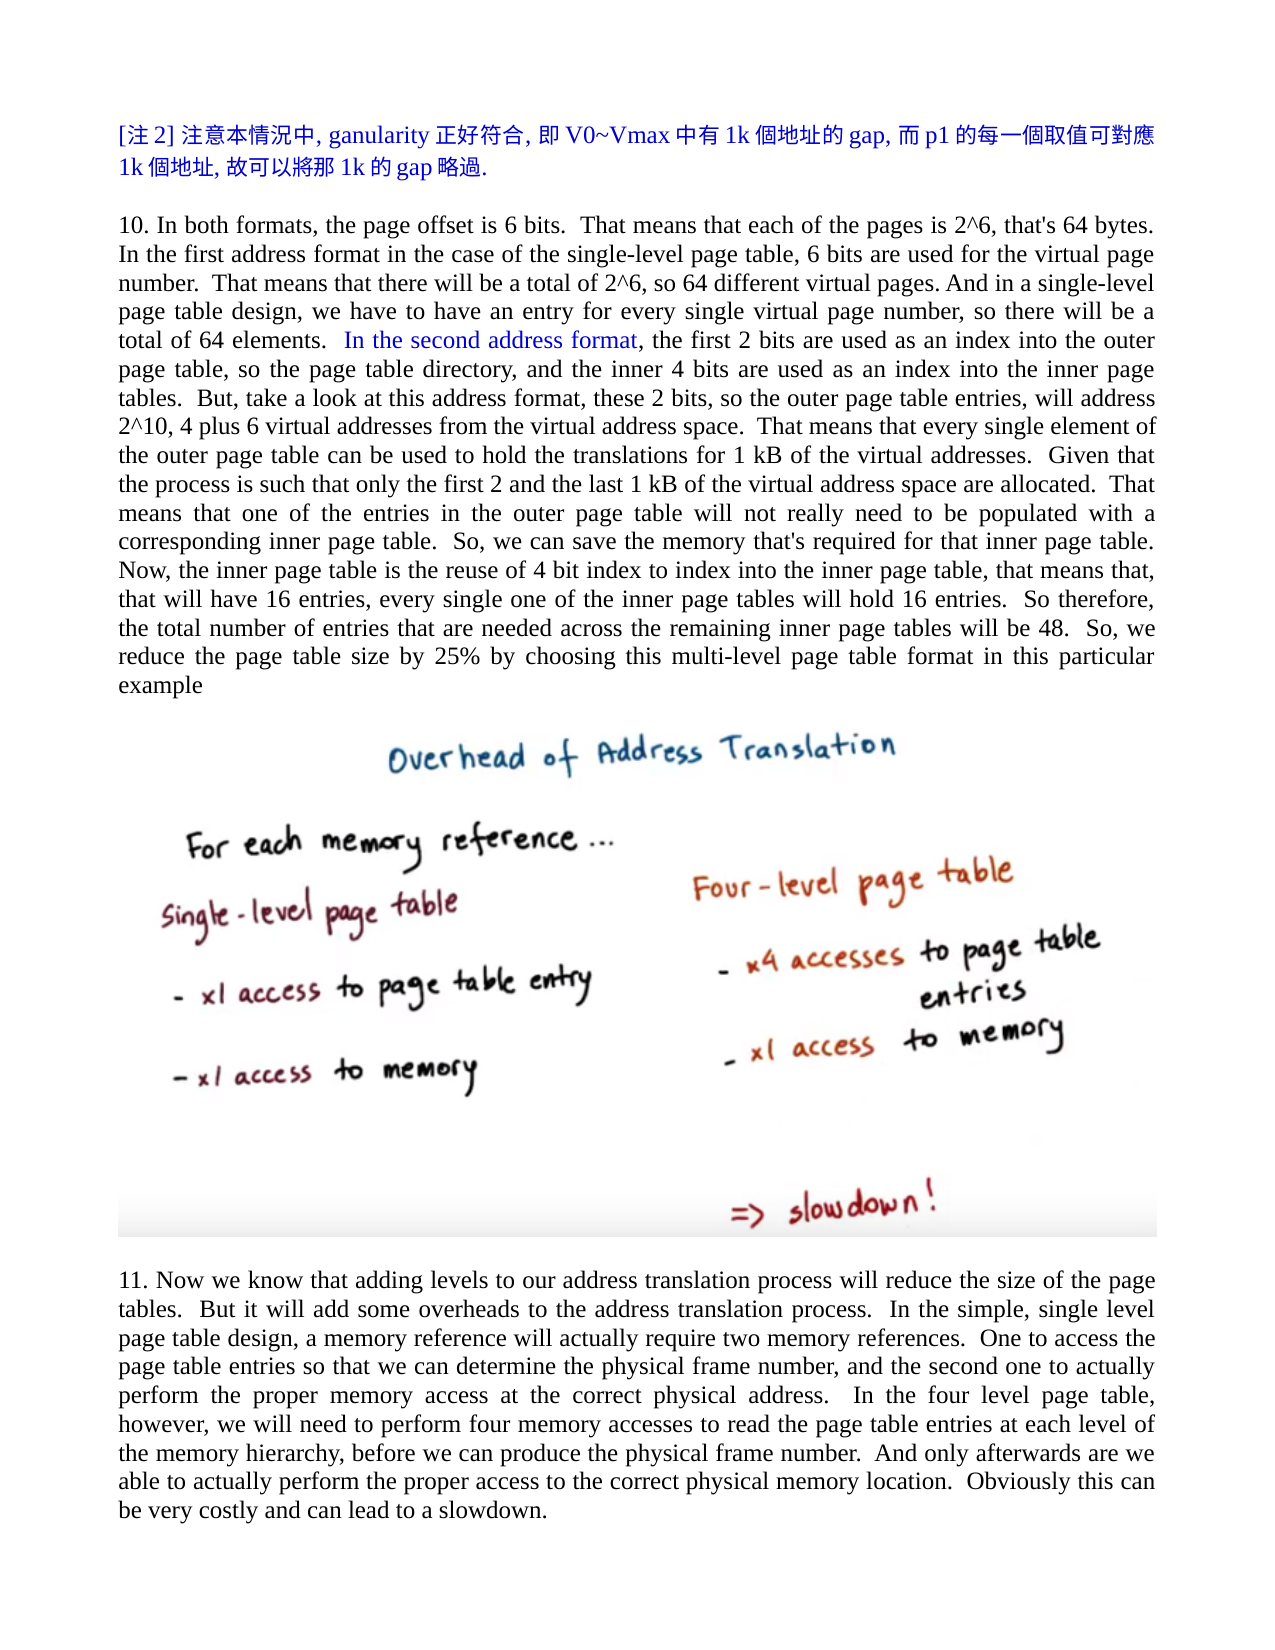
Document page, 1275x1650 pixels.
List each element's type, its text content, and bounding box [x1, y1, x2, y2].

text 10. In both formats, the page offset is 6 bits. That means that each of the pages is 2^6, that's 64 bytes. In the first address format in the case of the single-level page table, 6 bits are used for the virtual page number. That means that there will be a total of 2^6, so 64 different virtual pages. And in a single-level page table design, we have to have an entry for every single virtual page number, so there will be a total of 64 elements. In the second address format, the first 2 bits are used as an index into the outer page table, so the page table directory, and the inner 4 bits are used as an index into the inner page tables. But, take a look at this address format, these 2 bits, so the outer page table entries, will address 2^10, 4 plus 6 virtual addresses from the virtual address space. That means that every single element of the outer page table can be used to hold the translations for 1 kB of the virtual addresses. Given that the process is such that only the first 2 and the last 1 kB of the virtual address space are allocated. That means that one of the entries in the outer page table will not really need to be populated with a corresponding inner page table. So, we can save the memory that's required for that inner page table. Now, the inner page table is the reuse of 4 bit index to index into the inner page table, that means that, that will have 16 entries, every single one of the inner page tables will hold 16 entries. So therefore, the total number of entries that are needed across the remaining inner page tables will be 48. So, we reduce the page table size by 25% by choosing this multi-level page table format in this particular example [118, 210, 1157, 699]
text [注2] 注意本情況中, ganularity正好符合, 即V0~Vmax中有1k個地址的gap, 而p1的每一個取值可對應1k個地址, 故可以將那1k的gap略過. [118, 118, 1157, 181]
picture [118, 727, 1157, 1237]
text 11. Now we know that adding levels to our address translation process will reduce the size of the page tables. But it will add some overheads to the address translation process. In the simple, single level page table design, a memory reference will actually require two memory references. One to access the page table entries so that we can determine the physical frame number, and the second one to actually perform the proper memory access at the correct physical address. In the four level page table, however, we will need to perform four memory accesses to read the page table entries at each level of the memory hierarchy, before we can produce the physical frame number. And only afterwards are we able to actually perform the proper access to the correct physical memory location. Obviously this can be very costly and can lead to a slowdown. [118, 1265, 1157, 1524]
